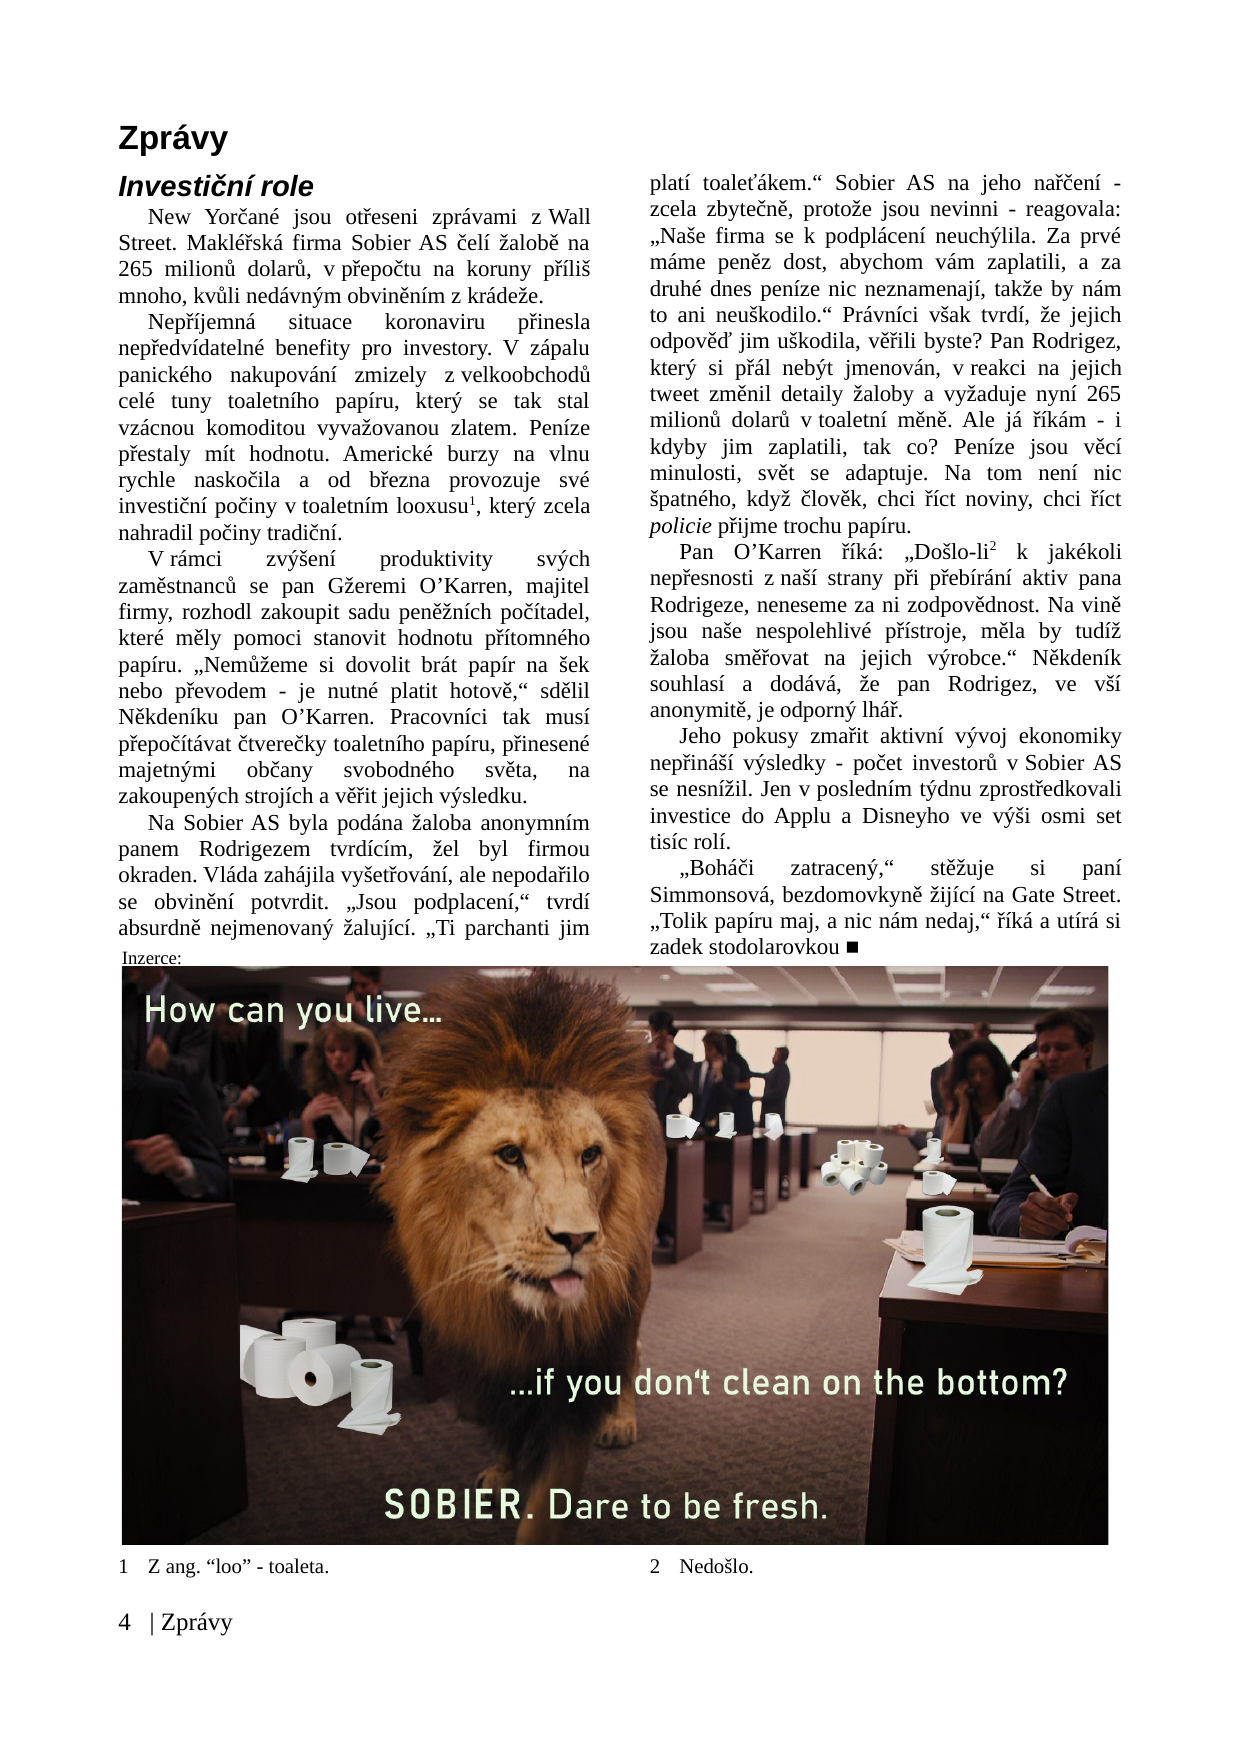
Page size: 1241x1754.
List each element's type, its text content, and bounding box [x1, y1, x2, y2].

text Z ang. “loo” - toaleta. [118, 1553, 591, 1578]
text V rámci zvýšení produktivity svých zaměstnanců se pan Gžeremi O’Karren, majitel firmy, rozhodl zakoupit sadu peněžních počítadel, které měly pomoci stanovit hodnotu přítomného papíru. „Nemůžeme si dovolit brát papír na šek nebo převodem - je nutné platit hotově,“ sdělil Někdeníku pan O’Karren. Pracovníci tak musí přepočítávat čtverečky toaletního papíru, přinesené majetnými občany svobodného světa, na zakoupených strojích a věřit jejich výsledku. [118, 545, 591, 809]
text New Yorčané jsou otřeseni zprávami z Wall Street. Makléřská firma Sobier AS čelí žalobě na 265 milionů dolarů, v přepočtu na koruny příliš mnoho, kvůli nedávným obviněním z krádeže. [118, 203, 591, 308]
subtitle Investiční role [118, 169, 591, 203]
text Jeho pokusy zmařit aktivní vývoj ekonomiky nepřináší výsledky - počet investorů v Sobier AS se nesnížil. Jen v posledním týdnu zprostředkovali investice do Applu a Disneyho ve výši osmi set tisíc rolí. [649, 723, 1122, 854]
subtitle Zprávy [118, 118, 1122, 157]
text „Boháči zatracený,“ stěžuje si paní Simmonsová, bezdomovkyně žijící na Gate Street. „Tolik papíru maj, a nic nám nedaj,“ říká a utírá si zadek stodolarovkou ■ [649, 854, 1122, 960]
picture [121, 966, 1109, 1545]
text platí toaleťákem.“ Sobier AS na jeho nařčení - zcela zbytečně, protože jsou nevinni - reagovala: „Naše firma se k podplácení neuchýlila. Za prvé máme peněz dost, abychom vám zaplatili, a za druhé dnes peníze nic neznamenají, takže by nám to ani neuškodilo.“ Právníci však tvrdí, že jejich odpověď jim uškodila, věřili byste? Pan Rodrigez, který si přál nebýt jmenován, v reakci na jejich tweet změnil detaily žaloby a vyžaduje nyní 265 milionů dolarů v toaletní měně. Ale já říkám - i kdyby jim zaplatili, tak co? Peníze jsou věcí minulosti, svět se adaptuje. Na tom není nic špatného, když člověk, chci říct noviny, chci říct policie přijme trochu papíru. [649, 169, 1122, 538]
text Nepříjemná situace koronaviru přinesla nepředvídatelné benefity pro investory. V zápalu panického nakupování zmizely z velkoobchodů celé tuny toaletního papíru, který se tak stal vzácnou komoditou vyvažovanou zlatem. Peníze přestaly mít hodnotu. Americké burzy na vlnu rychle naskočila a od března provozuje své investiční počiny v toaletním looxusu, který zcela nahradil počiny tradiční. [118, 308, 591, 545]
text Pan O’Karren říká: „Došlo-li k jakékoli nepřesnosti z naší strany při přebírání aktiv pana Rodrigeze, neneseme za ni zodpovědnost. Na vině jsou naše nespolehlivé přístroje, měla by tudíž žaloba směřovat na jejich výrobce.“ Někdeník souhlasí a dodává, že pan Rodrigez, ve vší anonymitě, je odporný lhář. [649, 538, 1122, 723]
text Na Sobier AS byla podána žaloba anonymním panem Rodrigezem tvrdícím, žel byl firmou okraden. Vláda zahájila vyšetřování, ale nepodařilo se obvinění potvrdit. „Jsou podplacení,“ tvrdí absurdně nejmenovaný žalující. „Ti parchanti jim [118, 809, 591, 941]
text Nedošlo. [649, 1553, 1122, 1578]
